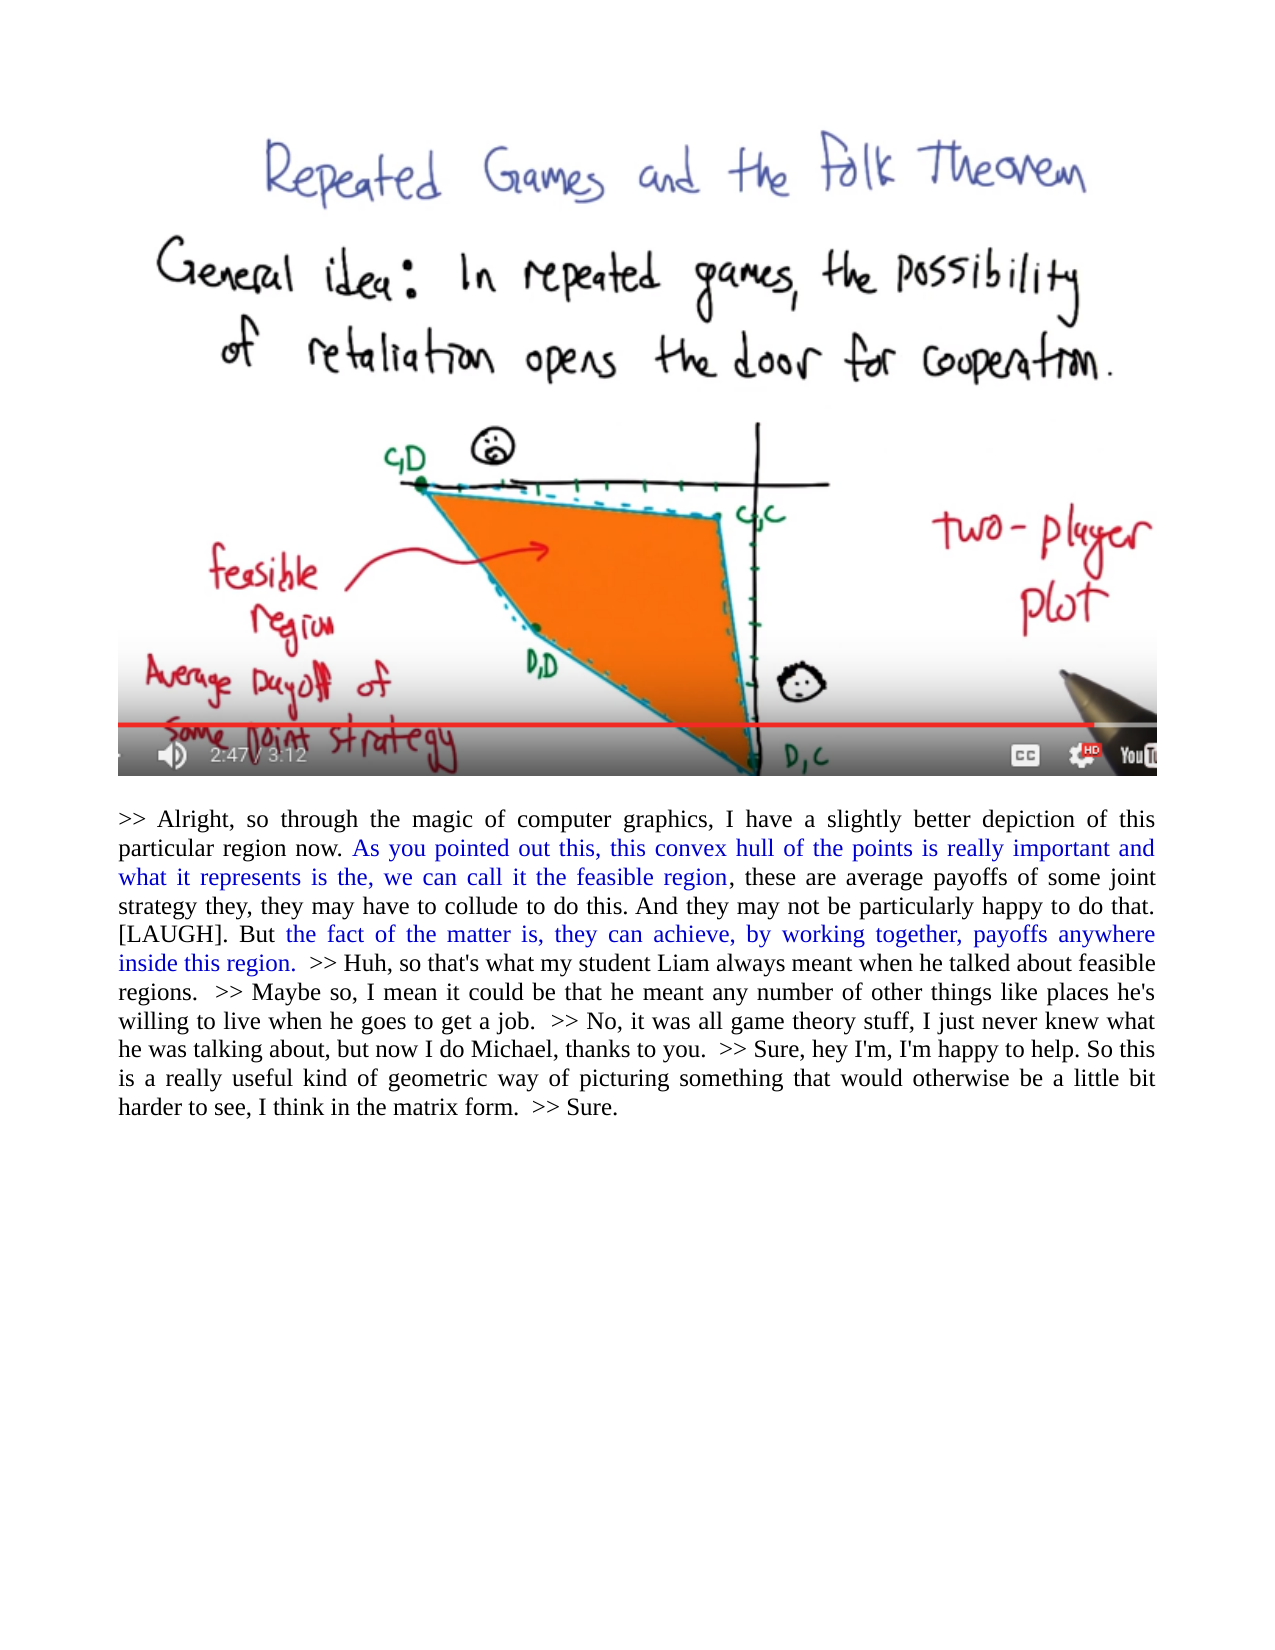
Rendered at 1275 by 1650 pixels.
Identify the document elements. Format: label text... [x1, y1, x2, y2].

text >> Alright, so through the magic of computer graphics, I have a slightly better depiction of this particular region now. As you pointed out this, this convex hull of the points is really important and what it represents is the, we can call it the feasible region, these are average payoffs of some joint strategy they, they may have to collude to do this. And they may not be particularly happy to do that. [LAUGH]. But the fact of the matter is, they can achieve, by working together, payoffs anywhere inside this region. >> Huh, so that's what my student Liam always meant when he talked about feasible regions. >> Maybe so, I mean it could be that he meant any number of other things like places he's willing to live when he goes to get a job. >> No, it was all game theory stuff, I just never knew what he was talking about, but now I do Michael, thanks to you. >> Sure, hey I'm, I'm happy to help. So this is a really useful kind of geometric way of picturing something that would otherwise be a little bit harder to see, I think in the matrix form. >> Sure. [118, 804, 1157, 1121]
picture [118, 118, 1157, 776]
